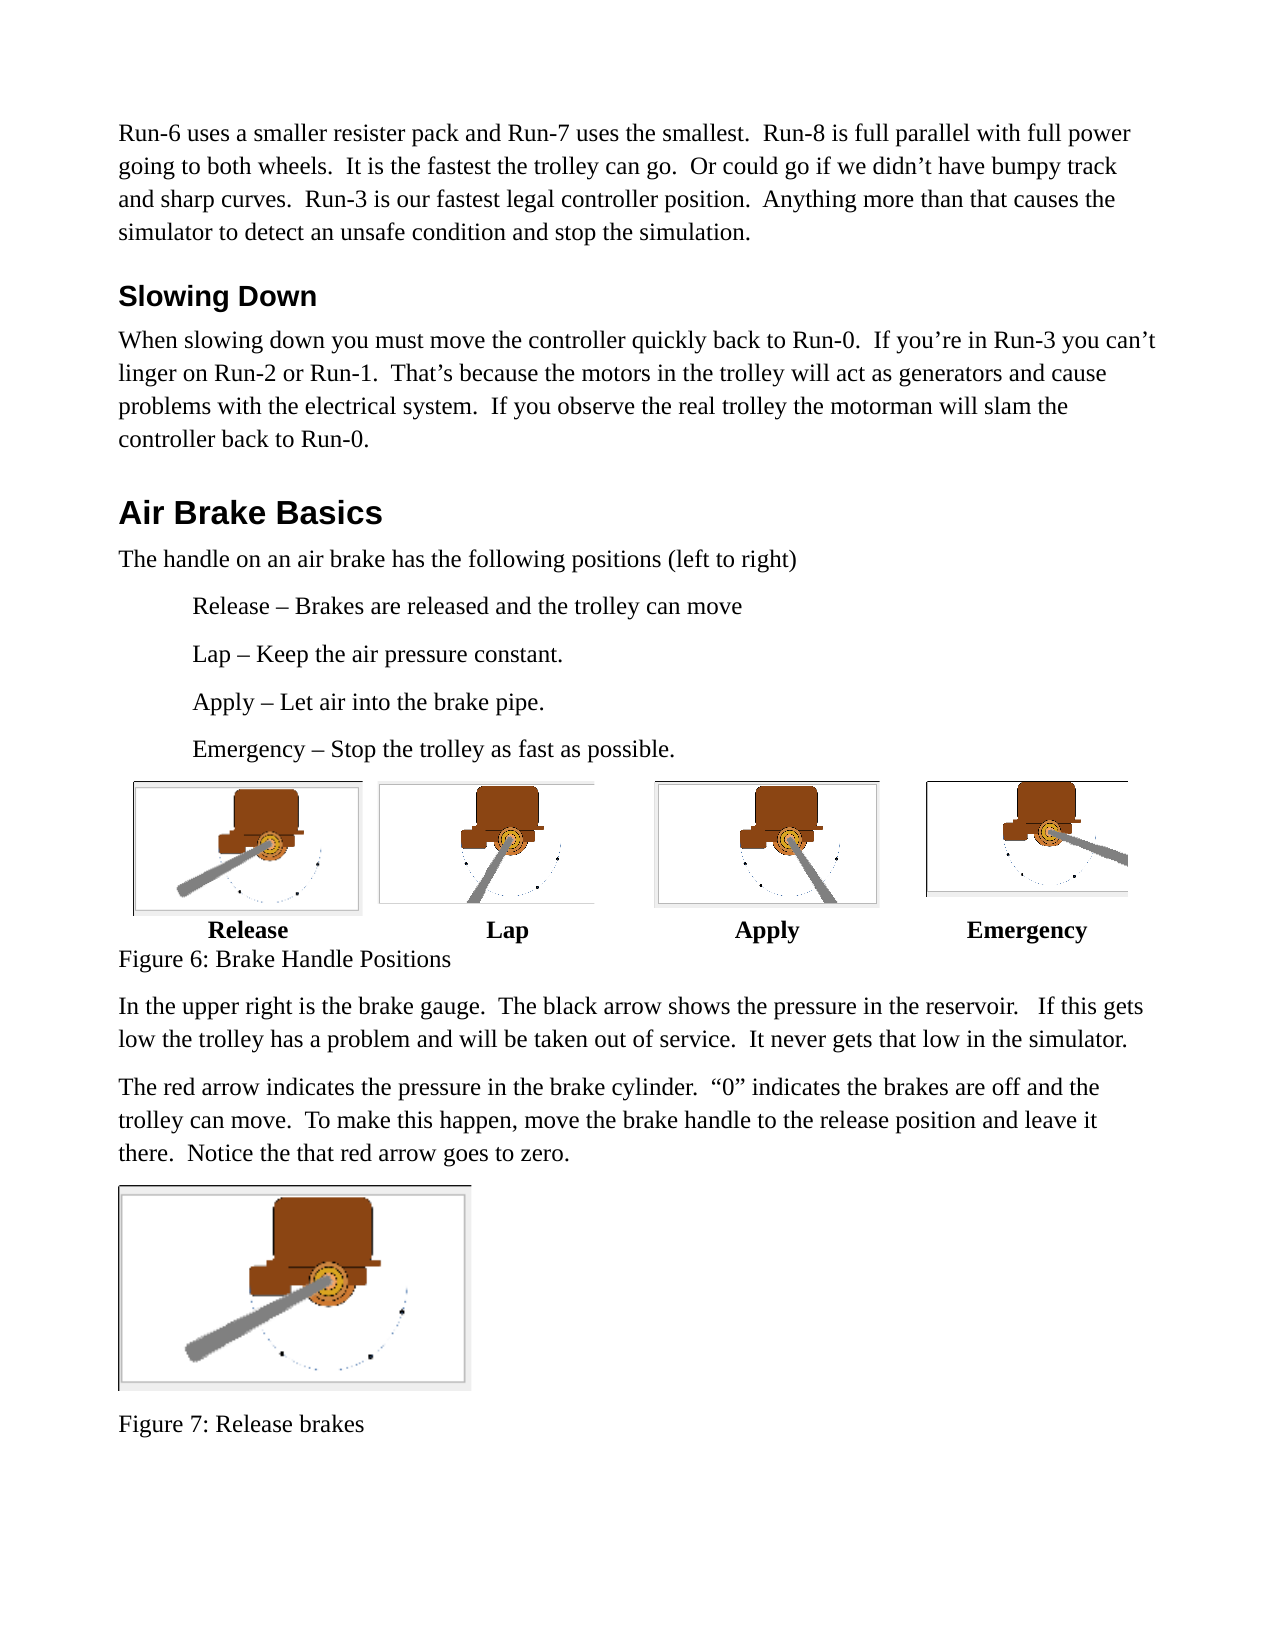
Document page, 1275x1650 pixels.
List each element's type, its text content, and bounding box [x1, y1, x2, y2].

table_cell Release [118, 915, 378, 944]
text The red arrow indicates the pressure in the brake cylinder. “0” indicates the brakes are off and the trolley can move. To make this happen, move the brake handle to the release position and leave it there. Notice the that red arrow goes to zero. [118, 1072, 1157, 1167]
table_cell Emergency [897, 915, 1157, 944]
table_header [363, 782, 378, 915]
table_header [118, 782, 133, 915]
picture [118, 1185, 472, 1391]
text Release – Brakes are released and the trolley can move [192, 591, 1157, 620]
table_header [378, 782, 637, 915]
picture [377, 781, 595, 904]
table_cell Apply [638, 915, 897, 944]
text Lap – Keep the air pressure constant. [192, 639, 1157, 668]
text Figure 6: Brake Handle Positions [118, 944, 1157, 973]
text The handle on an air brake has the following positions (left to right) [118, 544, 1157, 573]
text Figure 7: Release brakes [118, 1409, 1157, 1438]
table_cell Lap [378, 915, 637, 944]
subtitle Air Brake Basics [118, 493, 1157, 531]
picture [926, 781, 1128, 897]
text Run-6 uses a smaller resister pack and Run-7 uses the smallest. Run-8 is full parallel with full power going to both wheels. It is the fastest the trolley can go. Or could go if we didn’t have bumpy track and sharp curves. Run-3 is our fastest legal controller position. Anything more than that causes the simulator to detect an unsafe condition and stop the simulation. [118, 118, 1157, 246]
table_header [638, 782, 897, 915]
subtitle Slowing Down [118, 279, 1157, 313]
text Apply – Let air into the brake pipe. [192, 687, 1157, 715]
text In the upper right is the brake gauge. The black arrow shows the pressure in the reservoir. If this gets low the trolley has a problem and will be taken out of service. It never gets that low in the simulator. [118, 991, 1157, 1053]
table_header [897, 782, 1157, 915]
picture [654, 781, 880, 908]
picture [133, 781, 363, 916]
text When slowing down you must move the controller quickly back to Run-0. If you’re in Run-3 you can’t linger on Run-2 or Run-1. That’s because the motors in the trolley will act as generators and cause problems with the electrical system. If you observe the real trolley the motorman will slam the controller back to Run-0. [118, 325, 1157, 453]
text Emergency – Stop the trolley as fast as possible. [192, 734, 1157, 763]
